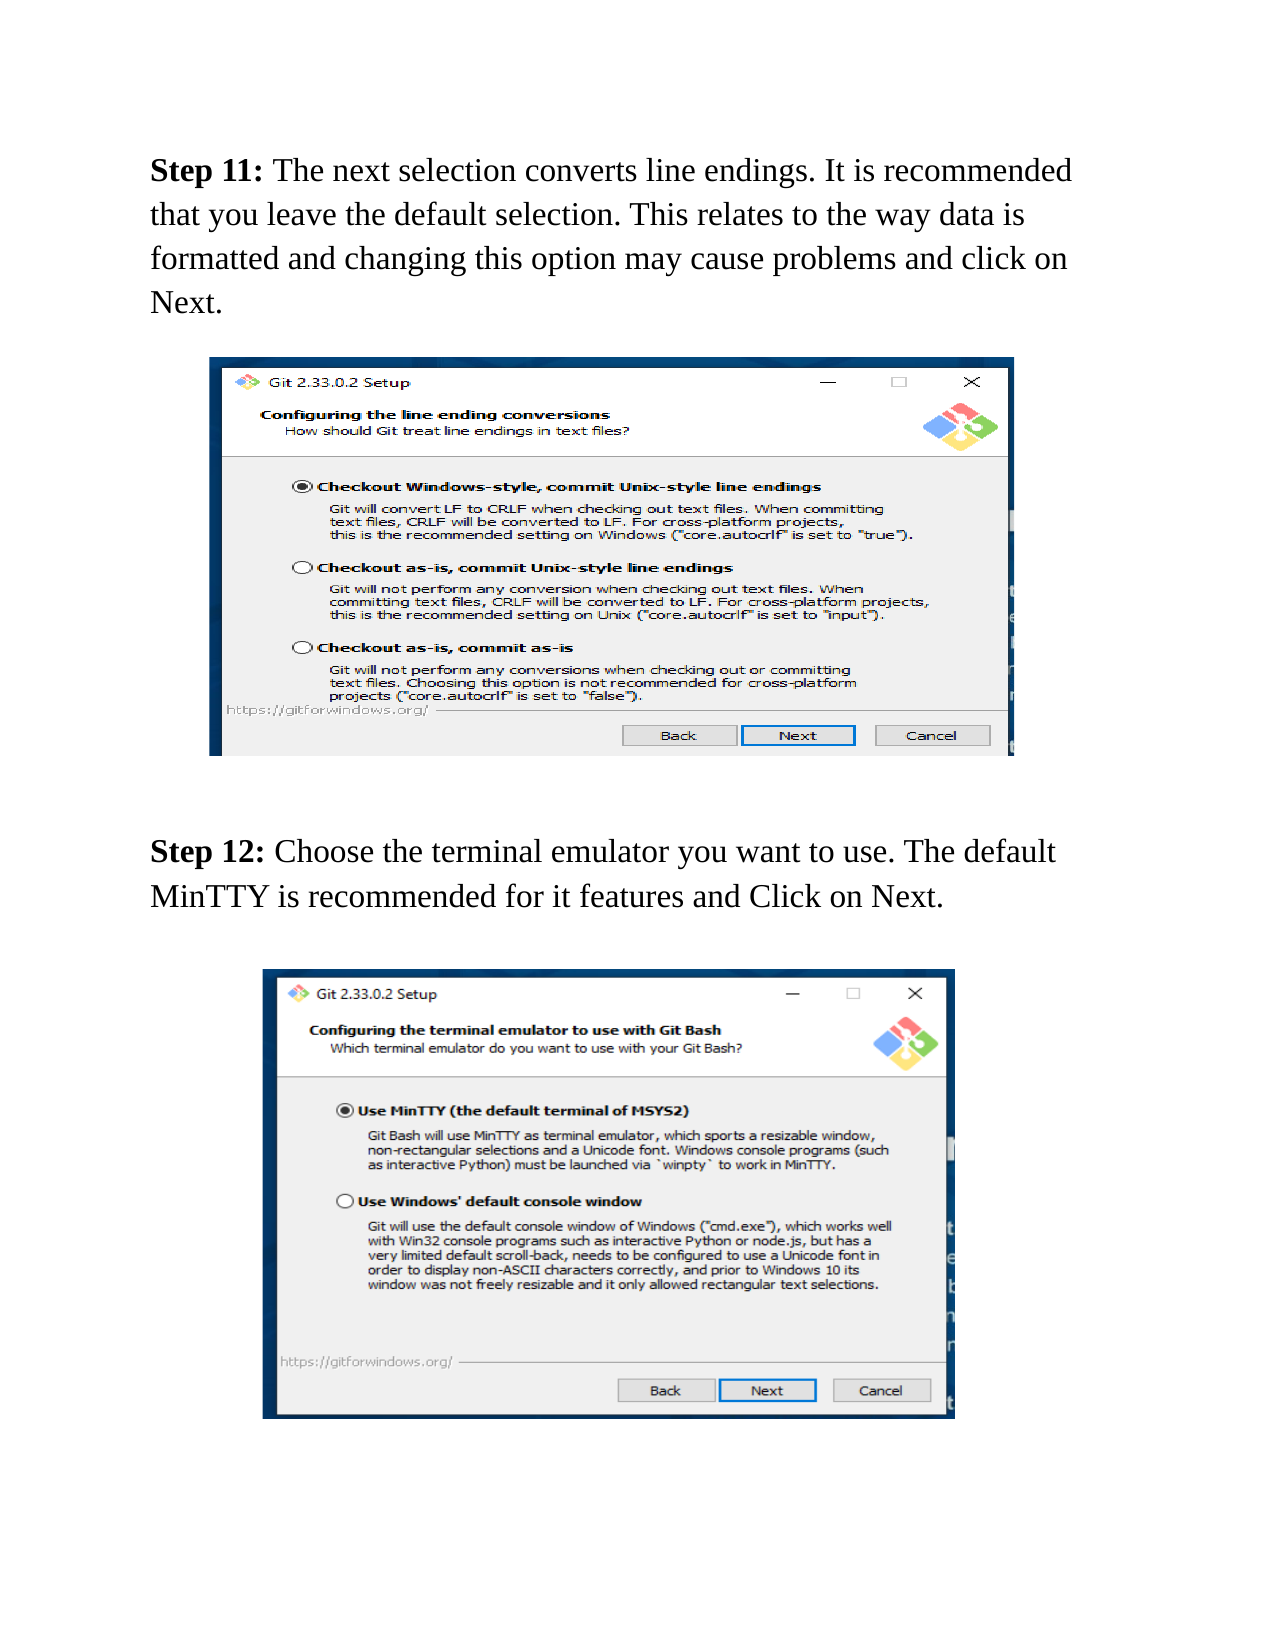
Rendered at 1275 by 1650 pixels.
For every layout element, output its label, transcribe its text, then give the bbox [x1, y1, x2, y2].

picture [209, 357, 1015, 756]
text Step 11: The next selection converts line endings. It is recommended that you leave the default selection. This relates to the way data is formatted and changing this option may cause problems and click on Next. [150, 150, 1125, 321]
picture [262, 969, 955, 1419]
text Step 12: Choose the terminal emulator you want to use. The default MinTTY is recommended for it features and Click on Next. [150, 832, 1125, 914]
